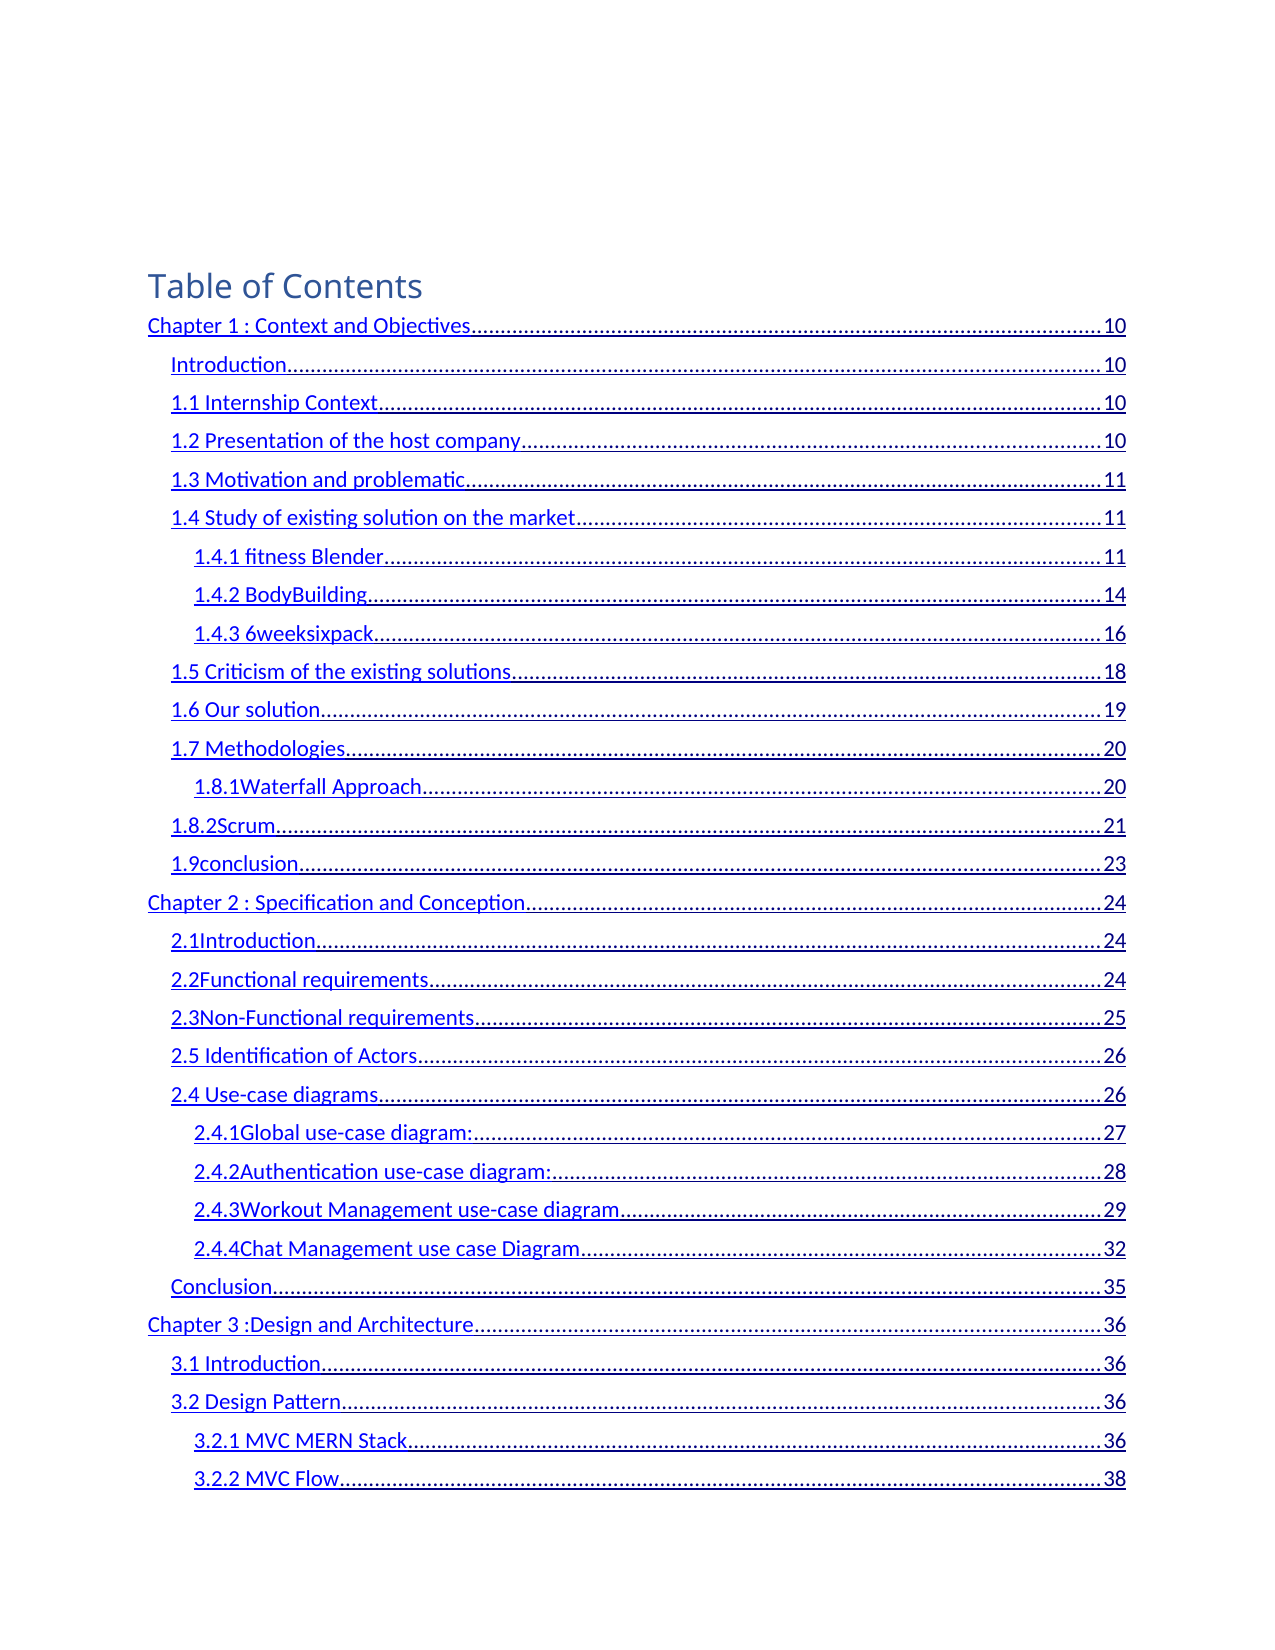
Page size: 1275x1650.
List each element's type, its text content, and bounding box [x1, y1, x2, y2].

text 2.4.3Workout Management use-case diagram 29 [193, 1195, 1127, 1223]
text 3.2.2 MVC Flow 38 [193, 1464, 1127, 1492]
text 2.1Introduction 24 [171, 926, 1127, 954]
text 2.2Functional requirements 24 [171, 965, 1127, 993]
text 1.4.3 6weeksixpack 16 [193, 619, 1127, 647]
text 1.2 Presentation of the host company 10 [171, 427, 1127, 454]
text 3.2.1 MVC MERN Stack 36 [193, 1426, 1127, 1454]
text Introduction 10 [171, 350, 1127, 378]
text 1.4.1 fitness Blender 11 [193, 542, 1127, 570]
text 3.2 Design Pattern 36 [171, 1387, 1127, 1416]
text 1.3 Motivation and problematic 11 [171, 465, 1127, 493]
text 2.4.2Authentication use-case diagram: 28 [193, 1157, 1127, 1185]
text 1.9conclusion 23 [171, 849, 1127, 877]
subtitle Table of Contents [148, 263, 1127, 308]
text 2.3Non-Functional requirements 25 [171, 1003, 1127, 1031]
text 1.1 Internship Context 10 [171, 388, 1127, 416]
text Chapter 1 : Context and Objectives 10 [148, 311, 1127, 339]
text Chapter 3 :Design and Architecture 36 [148, 1311, 1127, 1339]
text 1.7 Methodologies 20 [171, 734, 1127, 762]
text 1.4 Study of existing solution on the market 11 [171, 503, 1127, 531]
text 1.5 Criticism of the existing solutions 18 [171, 657, 1127, 685]
text 2.4.1Global use-case diagram: 27 [193, 1118, 1127, 1146]
text 3.1 Introduction 36 [171, 1349, 1127, 1377]
text 2.4 Use-case diagrams 26 [171, 1080, 1127, 1108]
text 2.5 Identification of Actors 26 [171, 1042, 1127, 1069]
text 1.6 Our solution 19 [171, 696, 1127, 724]
text Chapter 2 : Specification and Conception 24 [148, 888, 1127, 916]
text 1.4.2 BodyBuilding 14 [193, 580, 1127, 608]
text 1.8.2Scrum 21 [171, 811, 1127, 839]
text 1.8.1Waterfall Approach 20 [193, 772, 1127, 801]
text Conclusion 35 [171, 1272, 1127, 1300]
text 2.4.4Chat Management use case Diagram 32 [193, 1234, 1127, 1262]
